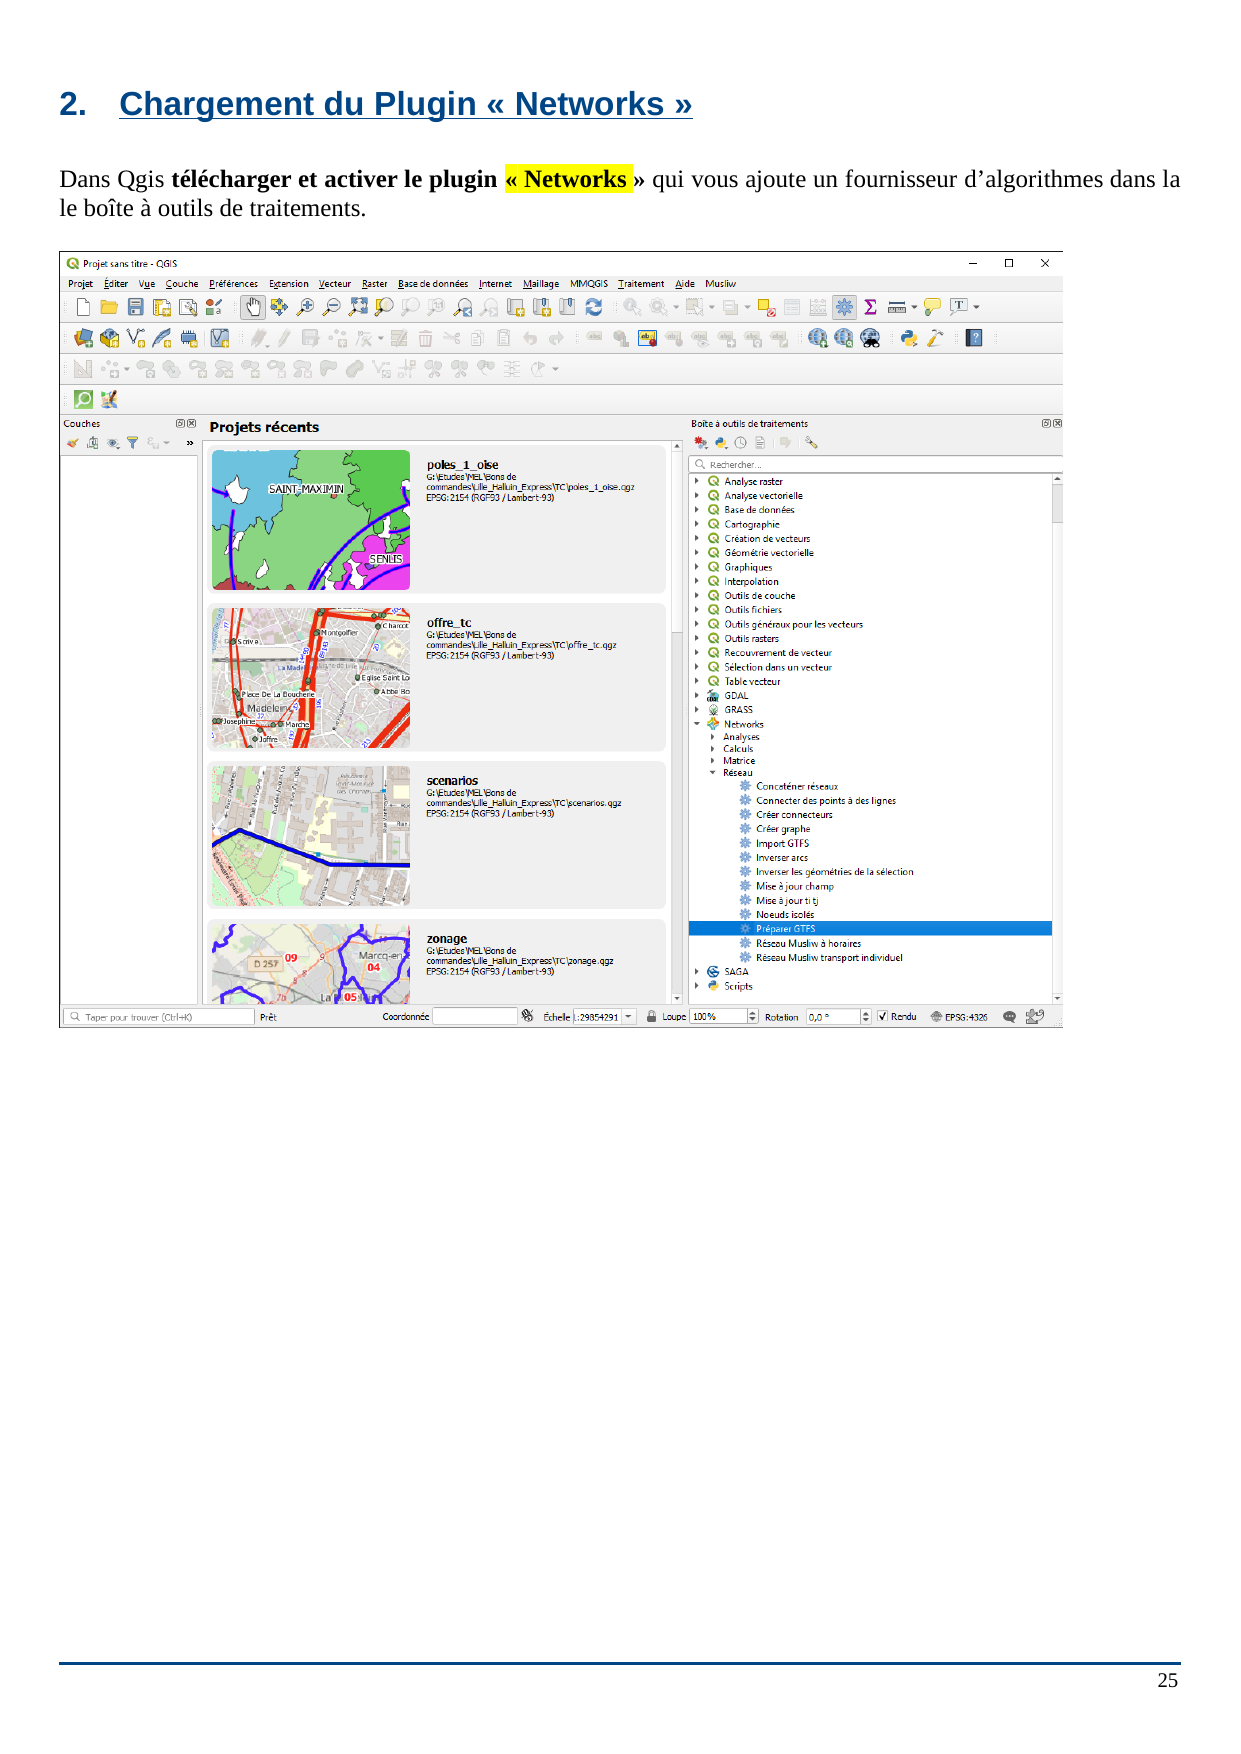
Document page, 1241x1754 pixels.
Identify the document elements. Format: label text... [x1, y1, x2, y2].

subtitle Chargement du Plugin « Networks » [59, 84, 1181, 123]
picture [59, 251, 1063, 1028]
text Dans Qgis télécharger et activer le plugin « Networks » qui vous ajoute un fournisseur d’algorithmes dans la le boîte à outils de traitements. [59, 164, 1181, 222]
